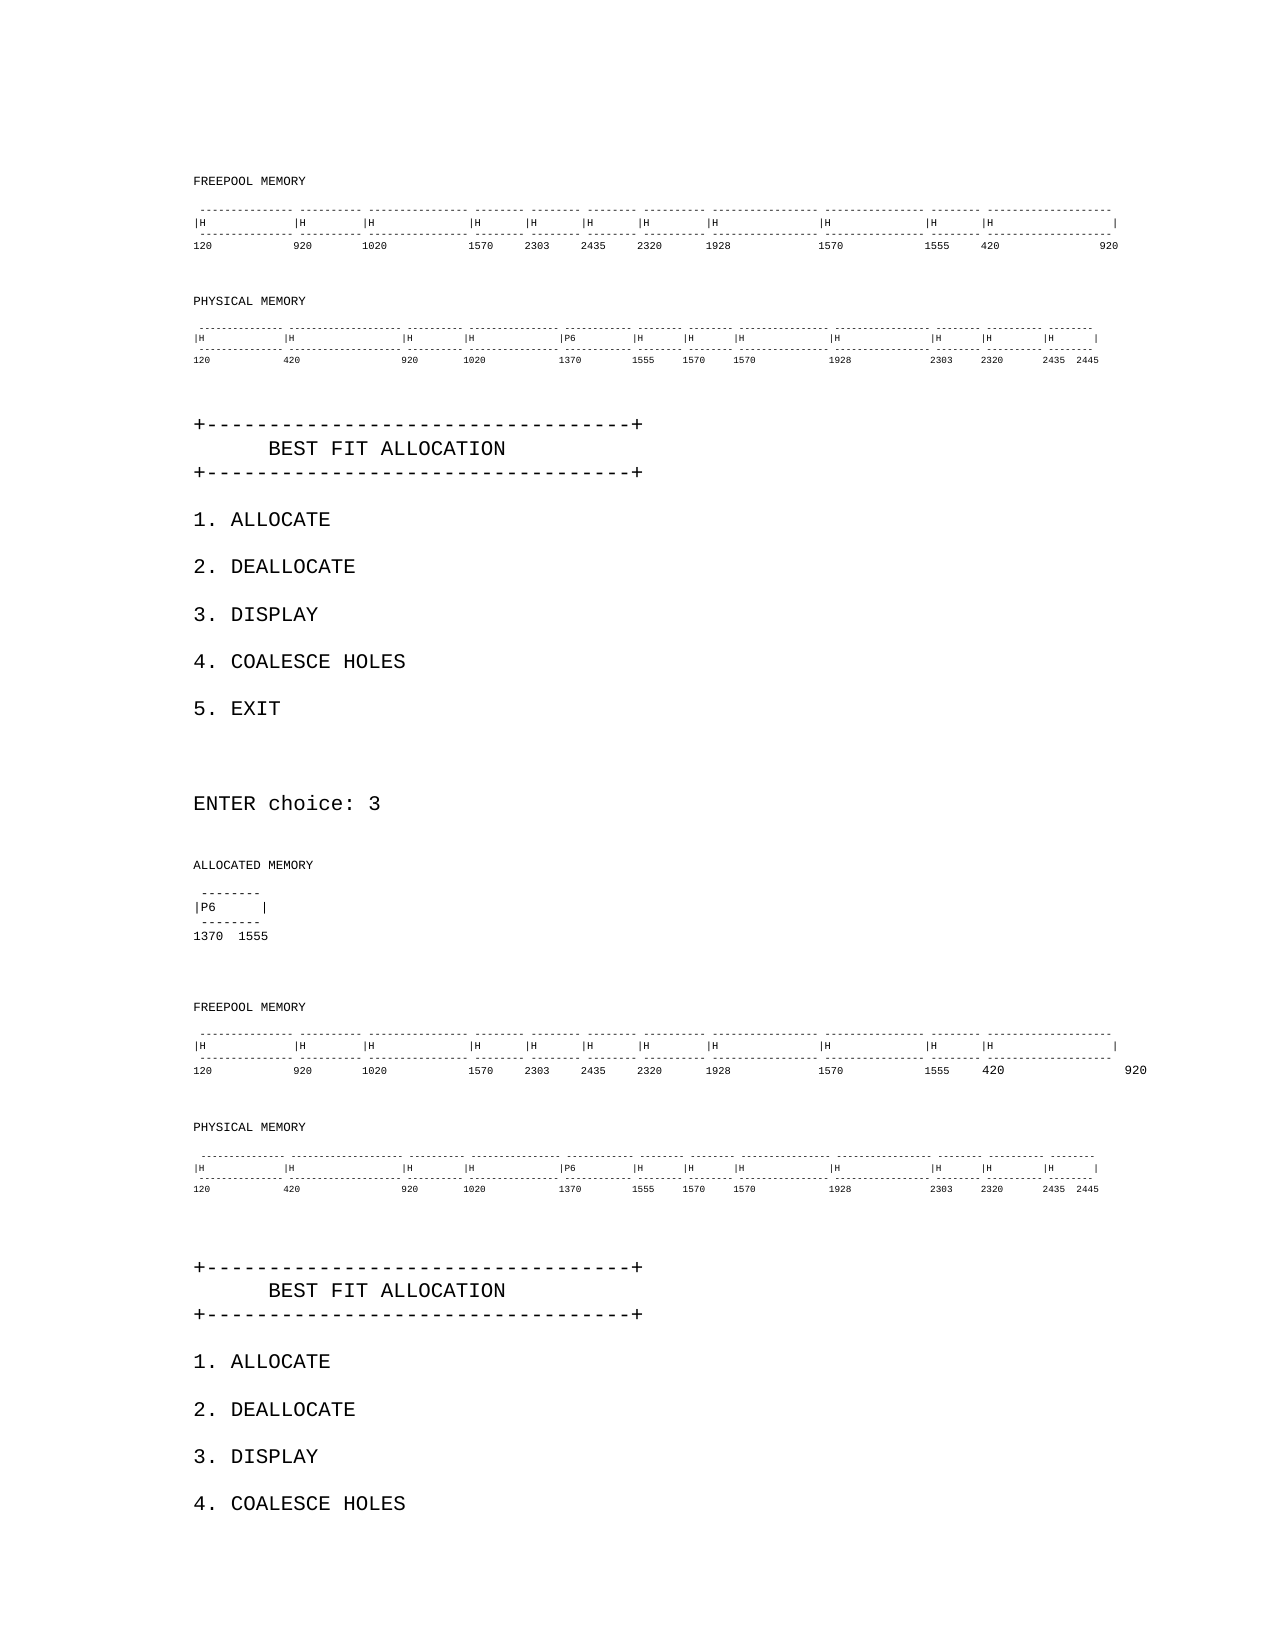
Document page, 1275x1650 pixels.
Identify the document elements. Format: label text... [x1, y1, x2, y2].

text |H |H |H |H |P6 |H |H |H |H |H |H |H | [118, 334, 1157, 345]
text BEST FIT ALLOCATION [118, 1280, 1157, 1304]
text ALLOCATED MEMORY [118, 859, 1157, 873]
text --------------- ---------- ---------------- -------- -------- -------- ---------- ----------------- ---------------- -------- -------------------- [118, 1052, 1157, 1064]
text |H |H |H |H |H |H |H |H |H |H |H | [118, 217, 1157, 229]
text --------------- -------------------- ---------- ---------------- ------------ -------- -------- ---------------- ----------------- -------- ---------- -------- [118, 345, 1157, 355]
text --------------- -------------------- ---------- ---------------- ------------ -------- -------- ---------------- ----------------- -------- ---------- -------- [118, 323, 1157, 334]
text +----------------------------------+ [118, 462, 1157, 485]
text --------------- ---------- ---------------- -------- -------- -------- ---------- ----------------- ---------------- -------- -------------------- [118, 203, 1157, 217]
text --------------- ---------- ---------------- -------- -------- -------- ---------- ----------------- ---------------- -------- -------------------- [118, 229, 1157, 241]
text 5. EXIT [118, 698, 1157, 722]
text -------- [118, 887, 1157, 901]
text BEST FIT ALLOCATION [118, 438, 1157, 462]
text FREEPOOL MEMORY [118, 1001, 1157, 1015]
text PHYSICAL MEMORY [118, 1121, 1157, 1135]
text 120 920 1020 1570 2303 2435 2320 1928 1570 1555 420 920 [118, 241, 1157, 253]
text +----------------------------------+ [118, 1304, 1157, 1328]
text --------------- ---------- ---------------- -------- -------- -------- ---------- ----------------- ---------------- -------- -------------------- [118, 1029, 1157, 1041]
text PHYSICAL MEMORY [118, 295, 1157, 309]
text --------------- -------------------- ---------- ---------------- ------------ -------- -------- ---------------- ----------------- -------- ---------- -------- [118, 1174, 1157, 1184]
text 1. ALLOCATE [118, 1351, 1157, 1375]
text ENTER choice: 3 [118, 793, 1157, 816]
text 3. DISPLAY [118, 603, 1157, 627]
text 120 420 920 1020 1370 1555 1570 1570 1928 2303 2320 2435 2445 [118, 355, 1157, 366]
text |H |H |H |H |P6 |H |H |H |H |H |H |H | [118, 1163, 1157, 1174]
text 1. ALLOCATE [118, 509, 1157, 533]
text |P6 | [118, 901, 1157, 916]
text |H |H |H |H |H |H |H |H |H |H |H | [118, 1041, 1157, 1052]
text 4. COALESCE HOLES [118, 651, 1157, 674]
text 2. DEALLOCATE [118, 556, 1157, 580]
text 120 920 1020 1570 2303 2435 2320 1928 1570 1555 420 920 [118, 1064, 1157, 1078]
text 120 420 920 1020 1370 1555 1570 1570 1928 2303 2320 2435 2445 [118, 1184, 1157, 1195]
text 3. DISPLAY [118, 1446, 1157, 1469]
text 2. DEALLOCATE [118, 1398, 1157, 1422]
text 4. COALESCE HOLES [118, 1493, 1157, 1517]
text 1370 1555 [118, 930, 1157, 944]
text +----------------------------------+ [118, 1257, 1157, 1280]
text +----------------------------------+ [118, 414, 1157, 438]
text -------- [118, 916, 1157, 930]
text --------------- -------------------- ---------- ---------------- ------------ -------- -------- ---------------- ----------------- -------- ---------- -------- [118, 1149, 1157, 1163]
text FREEPOOL MEMORY [118, 175, 1157, 189]
